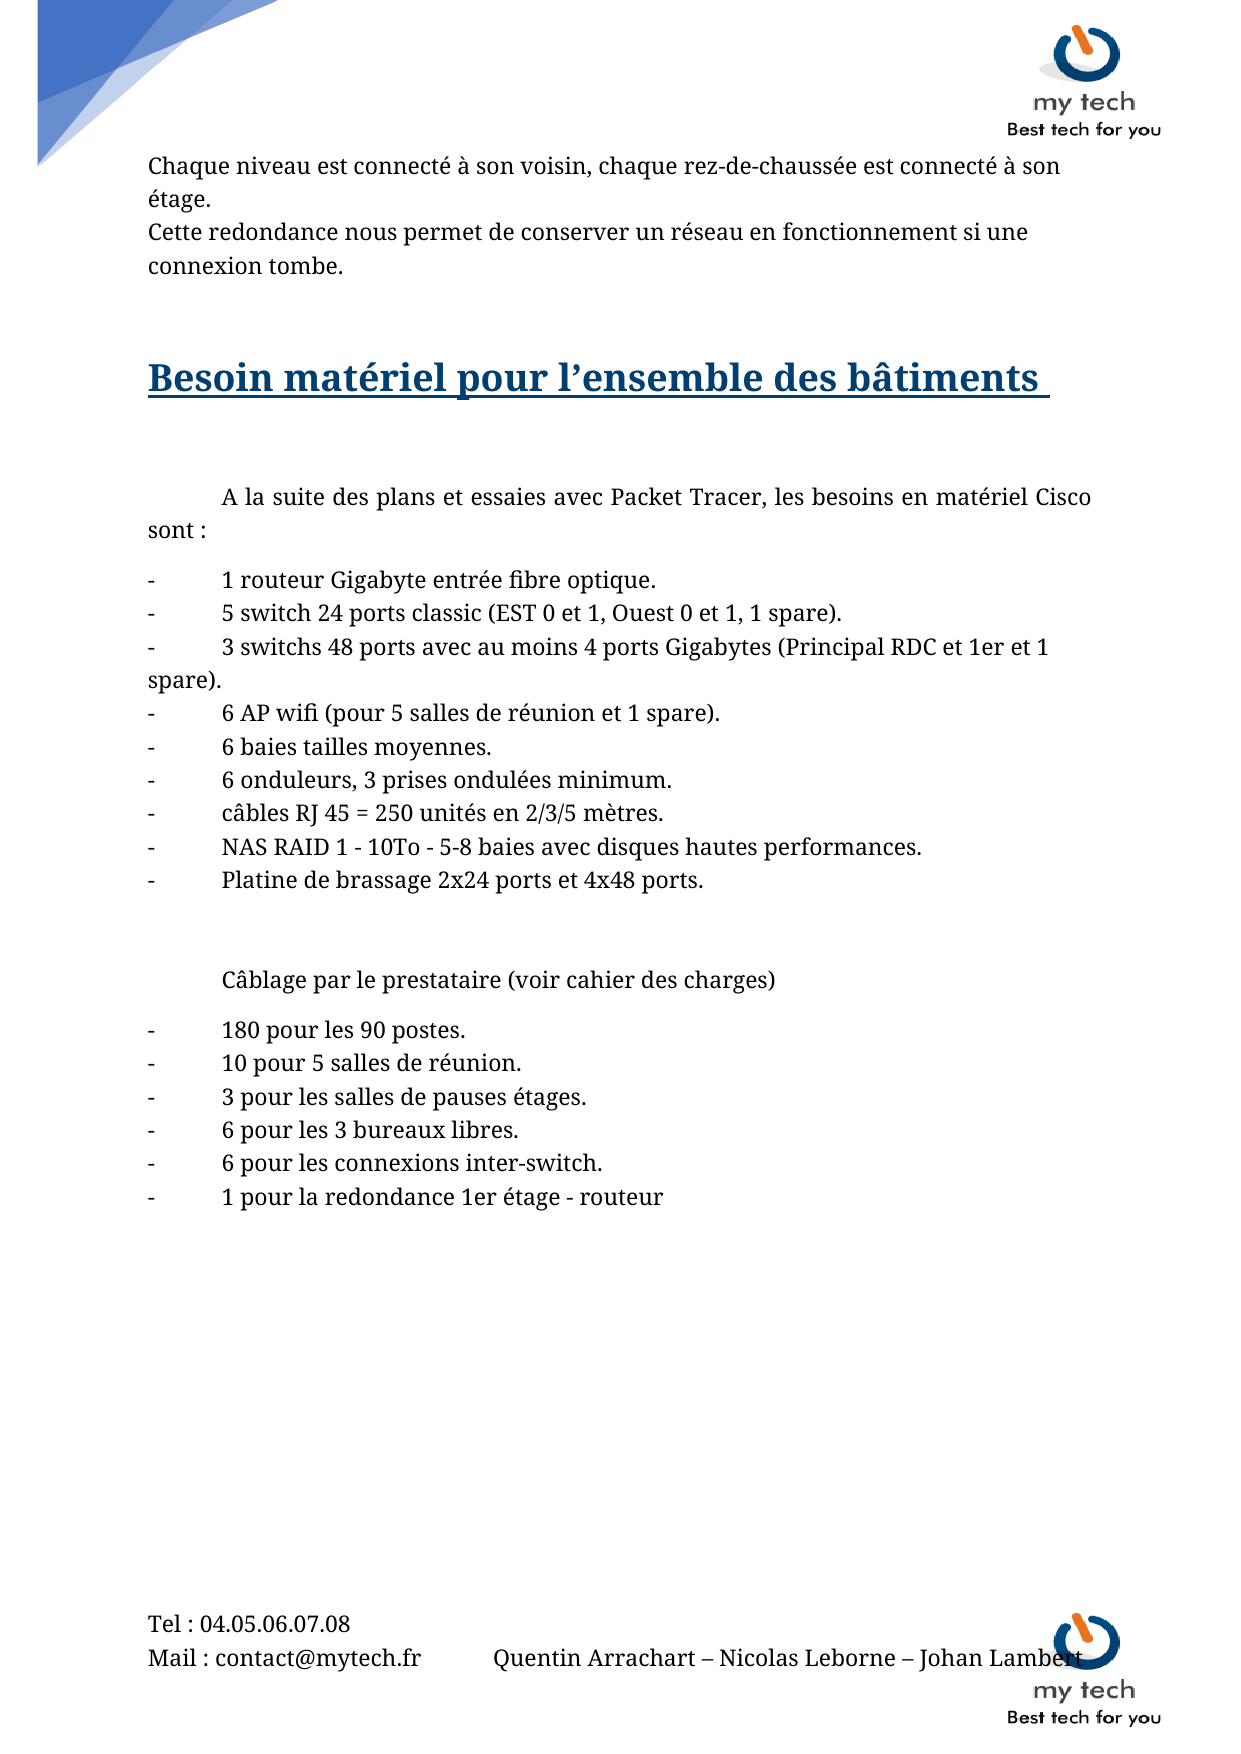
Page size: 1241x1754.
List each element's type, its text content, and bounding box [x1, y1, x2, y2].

text - 1 routeur Gigabyte entrée fibre optique. - 5 switch 24 ports classic (EST 0 et 1, Ouest 0 et 1, 1 spare). - 3 switchs 48 ports avec au moins 4 ports Gigabytes (Principal RDC et 1er et 1 spare). - 6 AP wifi (pour 5 salles de réunion et 1 spare). - 6 baies tailles moyennes. - 6 onduleurs, 3 prises ondulées minimum. - câbles RJ 45 = 250 unités en 2/3/5 mètres. - NAS RAID 1 - 10To - 5-8 baies avec disques hautes performances. - Platine de brassage 2x24 ports et 4x48 ports. [148, 562, 1093, 895]
text - 180 pour les 90 postes. - 10 pour 5 salles de réunion. - 3 pour les salles de pauses étages. - 6 pour les 3 bureaux libres. - 6 pour les connexions inter-switch. - 1 pour la redondance 1er étage - routeur [148, 1012, 1093, 1212]
text A la suite des plans et essaies avec Packet Tracer, les besoins en matériel Cisco sont : [148, 478, 1093, 545]
text Câblage par le prestataire (voir cahier des charges) [148, 962, 1093, 995]
subtitle Besoin matériel pour l’ensemble des bâtiments [148, 352, 1093, 403]
text Chaque niveau est connecté à son voisin, chaque rez-de-chaussée est connecté à son étage. Cette redondance nous permet de conserver un réseau en fonctionnement si une connexion tombe. [148, 148, 1093, 281]
